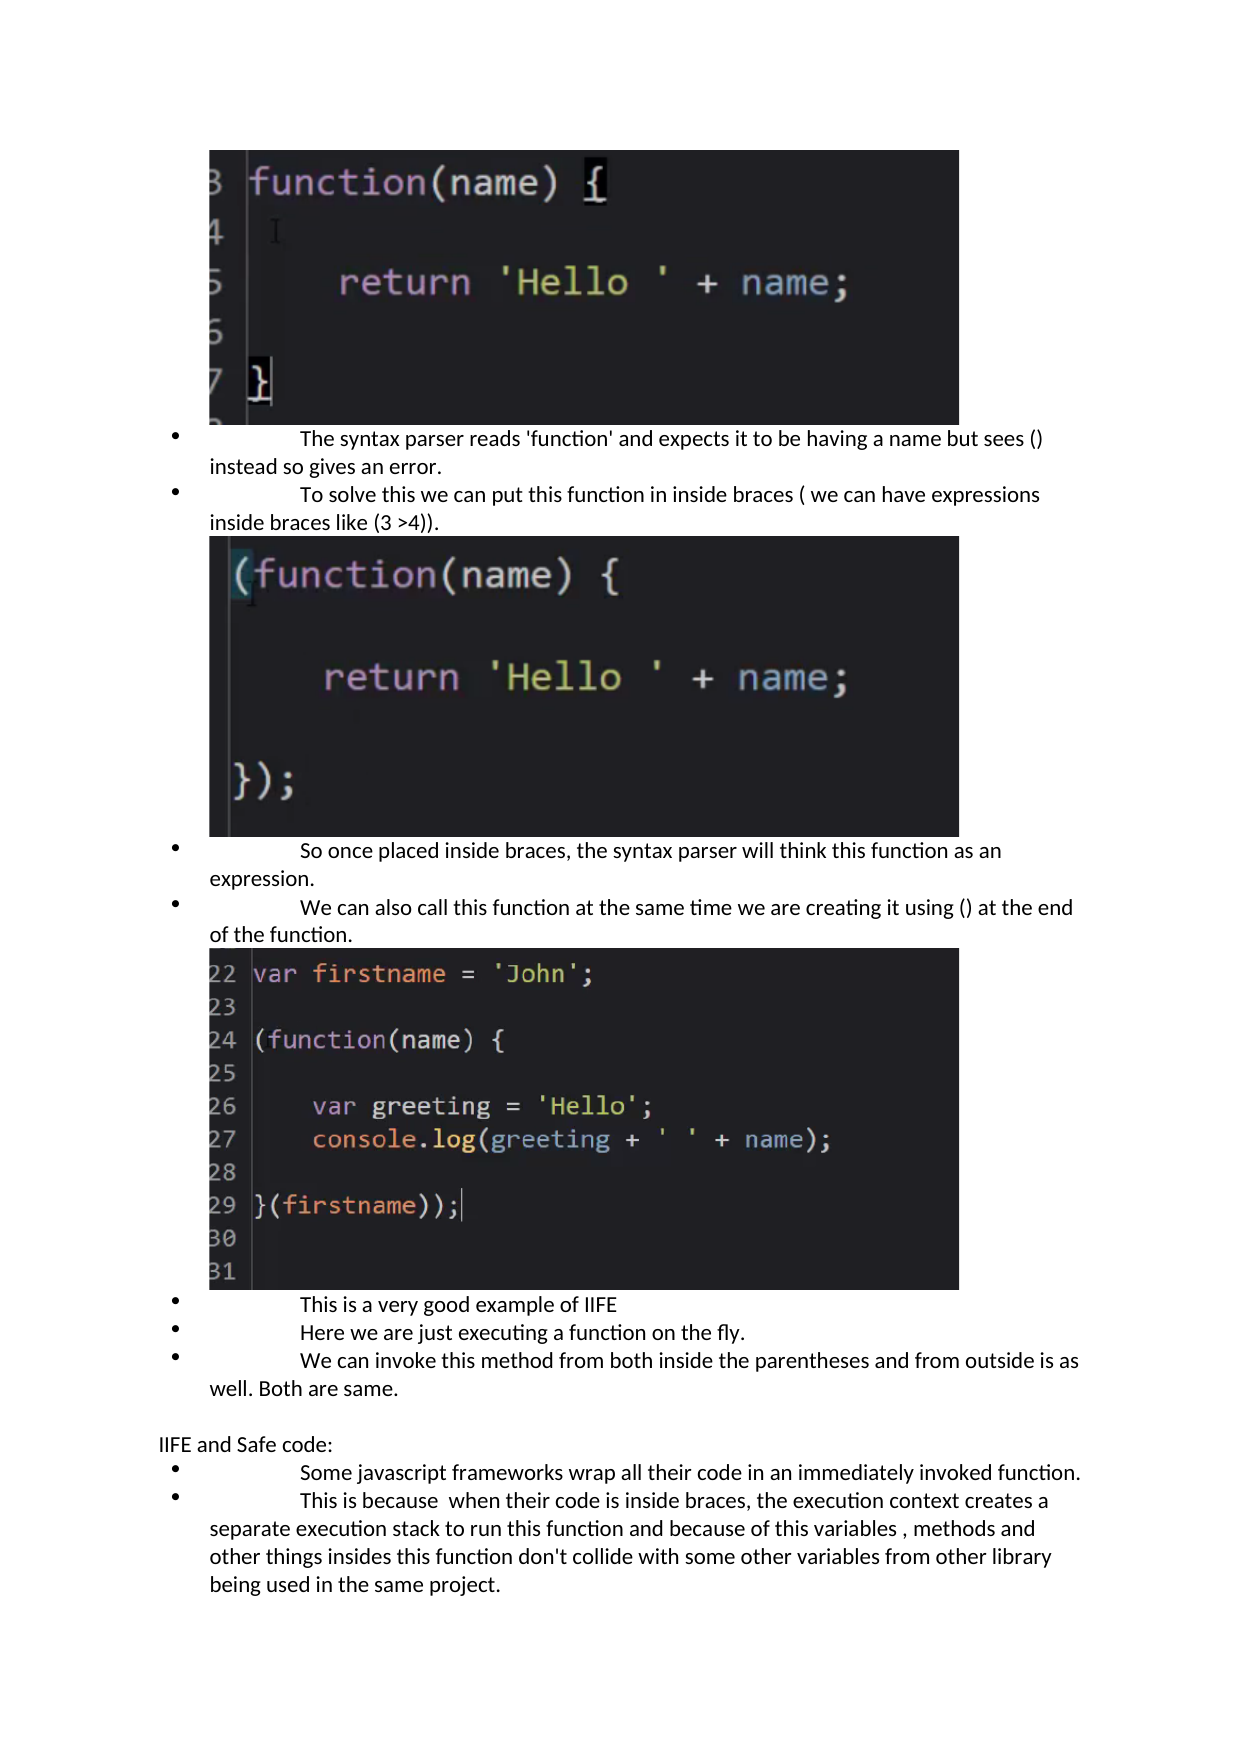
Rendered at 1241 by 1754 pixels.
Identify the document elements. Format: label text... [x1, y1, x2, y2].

picture [209, 948, 960, 1290]
list This is because when their code is inside braces, the execution context creates a separate execution stack to run this function and because of this variables , methods and other things insides this function don't collide with some other variables from other library being used in the same project. [172, 1486, 1090, 1598]
list To solve this we can put this function in inside braces ( we can have expressions inside braces like (3 >4)). [172, 481, 1090, 537]
text IIFE and Safe code: [153, 1430, 1090, 1458]
list The syntax parser reads 'function' and expects it to be having a name but sees () instead so gives an error. [172, 424, 1090, 481]
list So once placed inside braces, the syntax parser will think this function as an expression. [172, 837, 1090, 893]
picture [209, 150, 960, 425]
list We can also call this function at the same time we are creating it using () at the end of the function. [172, 893, 1090, 949]
picture [209, 536, 960, 837]
list This is a very good example of IIFE [172, 1290, 1090, 1318]
list Some javascript frameworks wrap all their code in an immediately invoked function. [172, 1458, 1090, 1486]
list Here we are just executing a function on the fly. [172, 1318, 1090, 1346]
list We can invoke this method from both inside the parentheses and from outside is as well. Both are same. [172, 1346, 1090, 1402]
